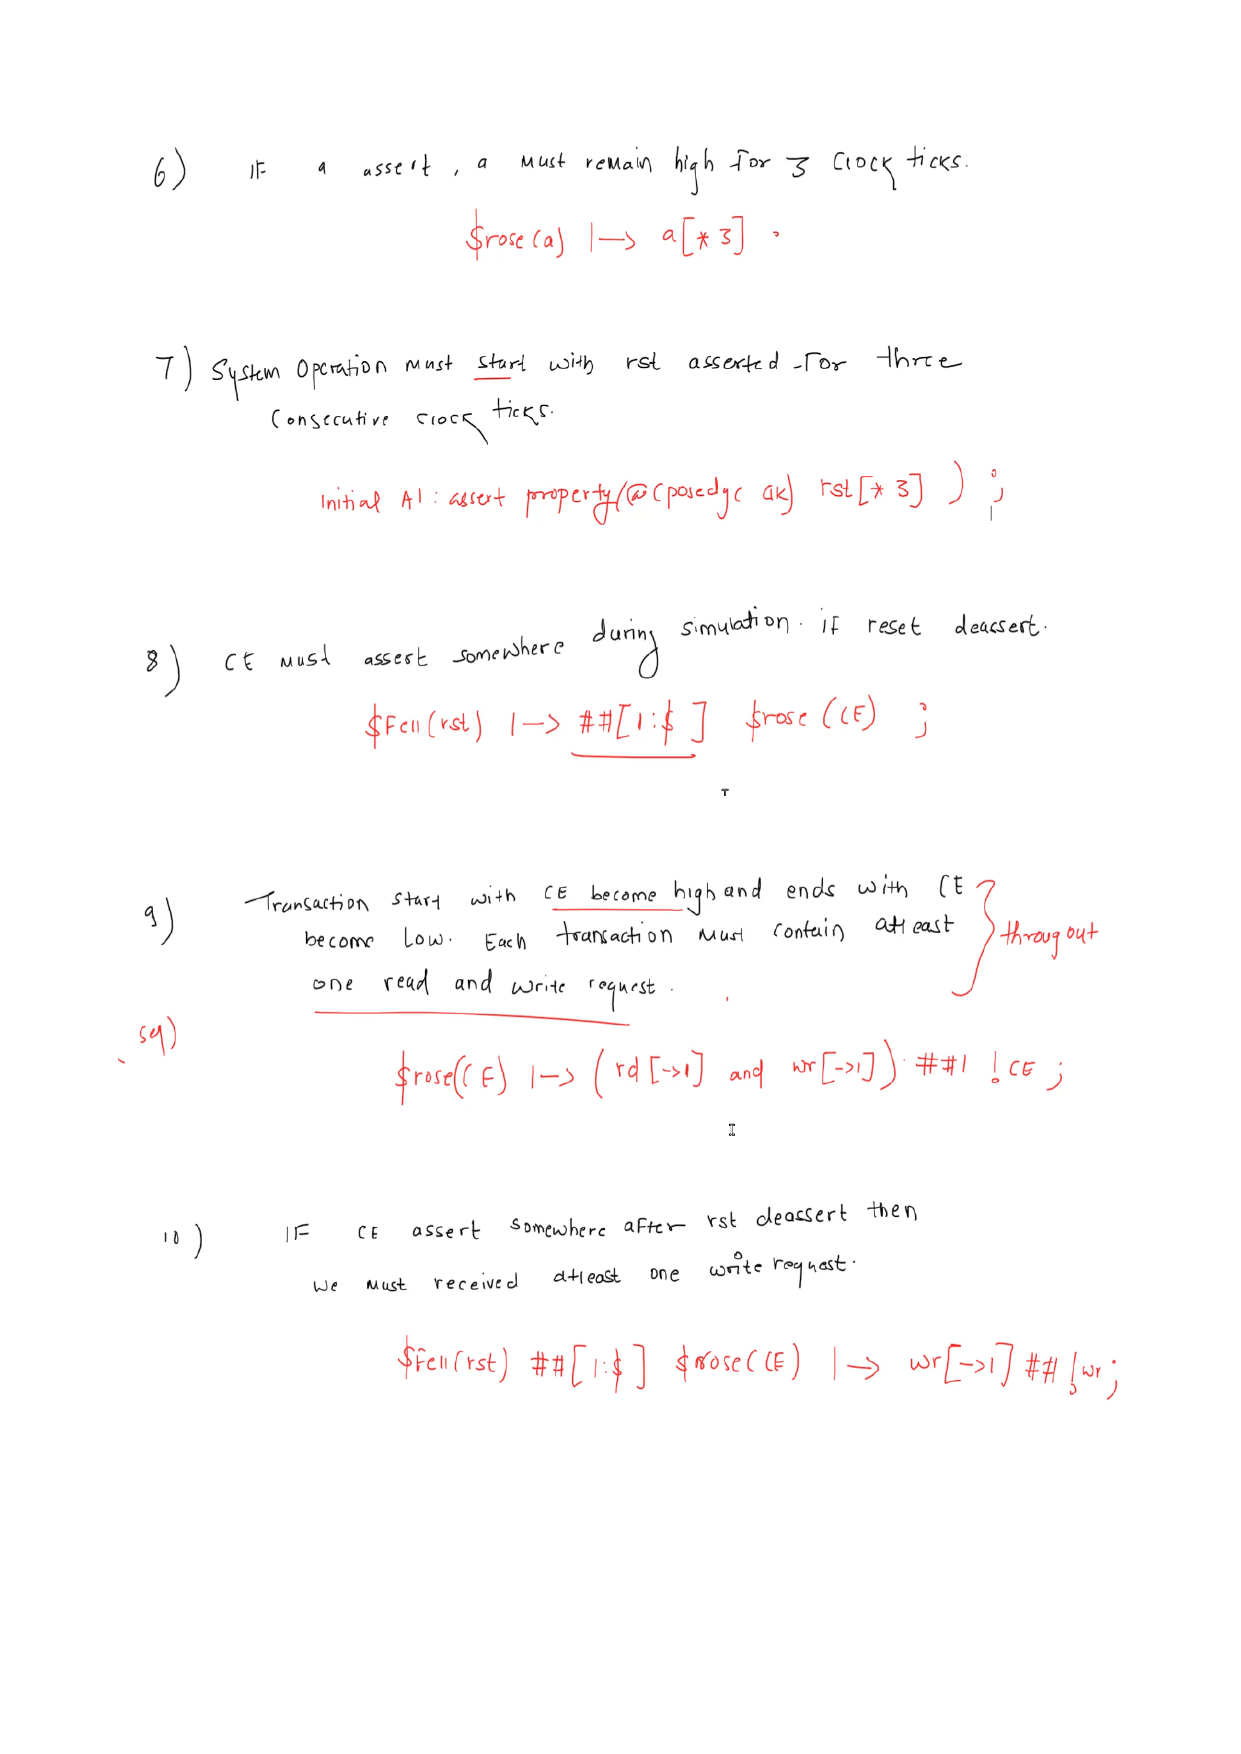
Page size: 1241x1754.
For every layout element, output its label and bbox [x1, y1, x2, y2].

picture [118, 594, 1123, 796]
picture [118, 1197, 1123, 1423]
picture [118, 333, 1123, 537]
picture [118, 118, 1123, 277]
picture [118, 853, 1123, 1140]
